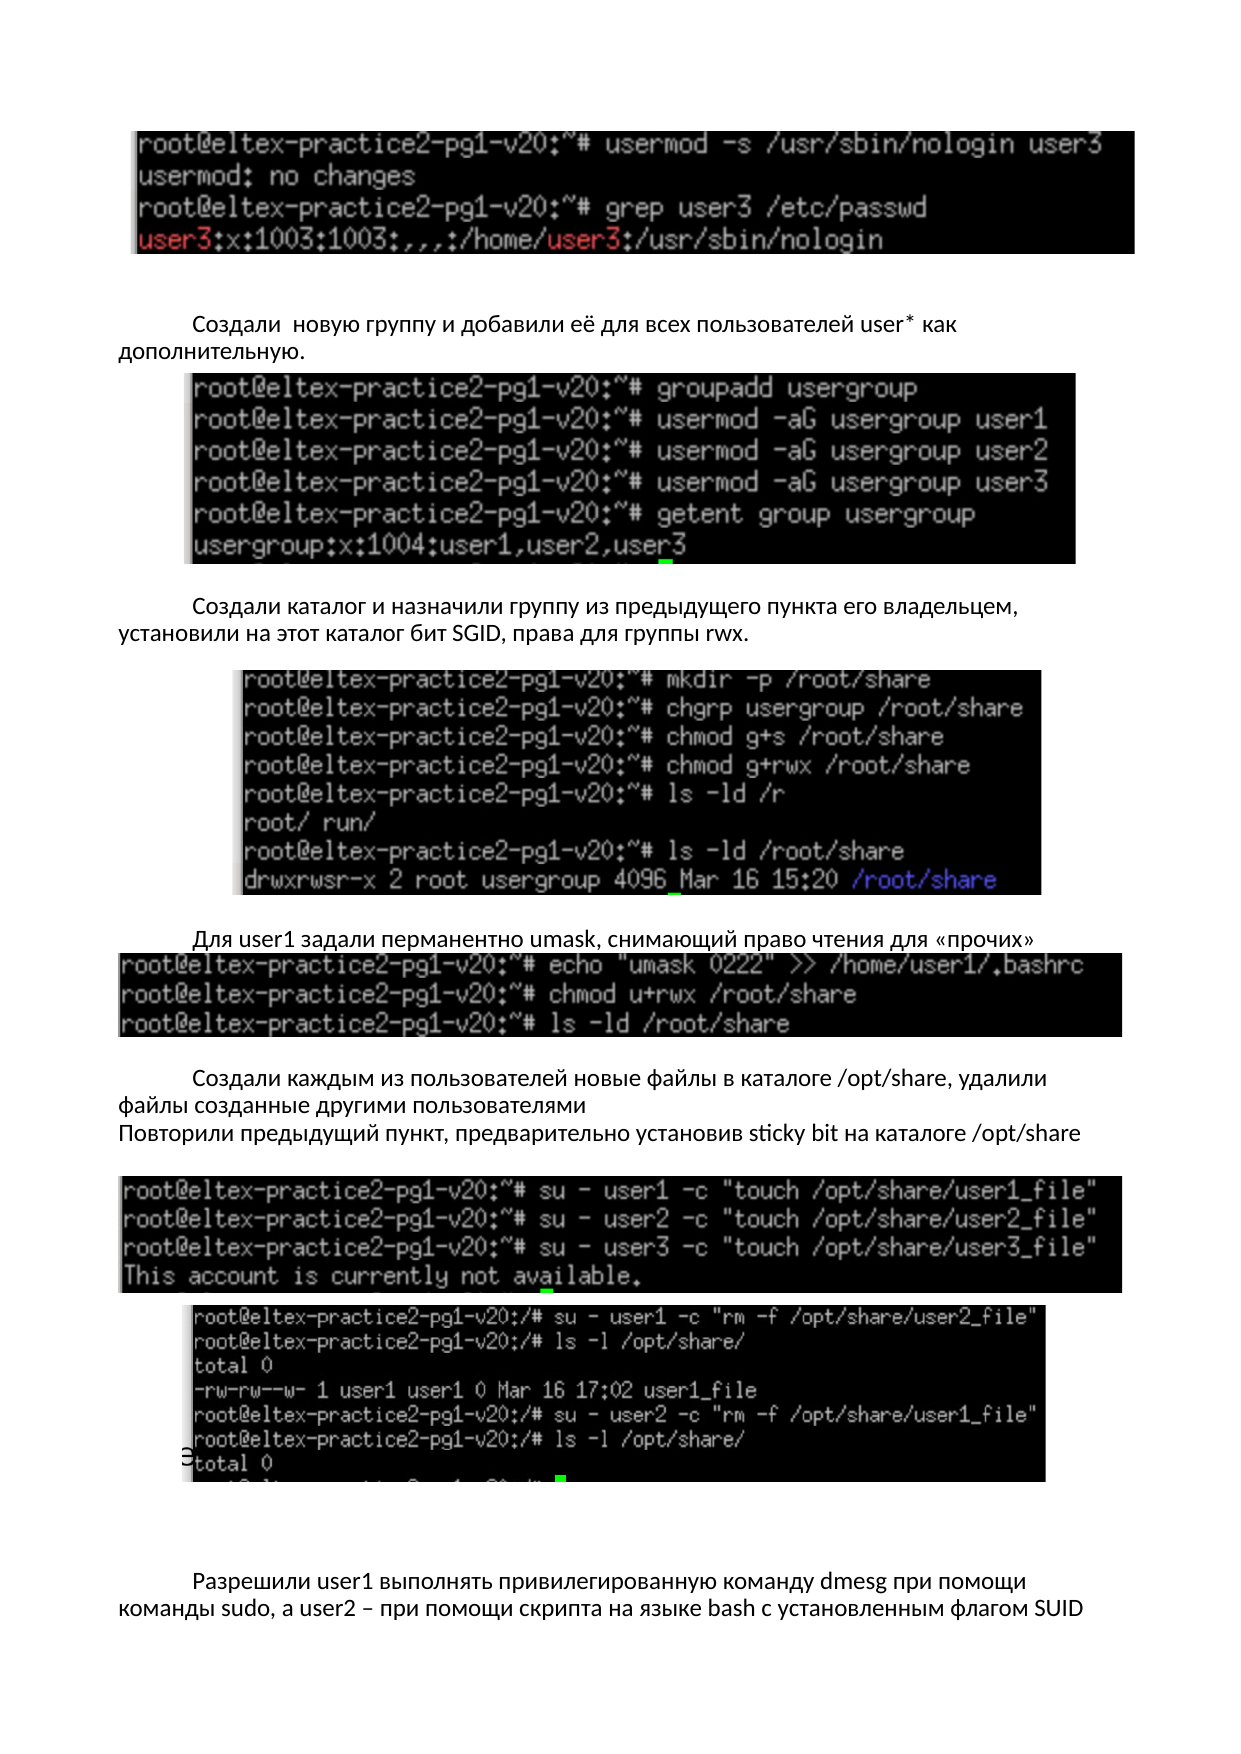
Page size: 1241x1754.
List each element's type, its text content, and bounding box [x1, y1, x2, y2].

text Создали каждым из пользователей новые файлы в каталоге /opt/share, удалили файлы созданные другими пользователями [118, 1065, 1122, 1120]
text Создали каталог и назначили группу из предыдущего пункта его владельцем, установили на этот каталог бит SGID, права для группы rwx. [118, 592, 1122, 647]
text Разрешили user1 выполнять привилегированную команду dmesg при помощи команды sudo, а user2 – при помощи скрипта на языке bash с установленным флагом SUID [118, 1567, 1122, 1622]
text Повторили предыдущий пункт, предварительно установив sticky bit на каталоге /opt/share [118, 1120, 1122, 1147]
picture [130, 131, 1135, 254]
picture [183, 373, 1076, 564]
picture [182, 1305, 1046, 1482]
text Для user1 задали перманентно umask, снимающий право чтения для «прочих» [118, 923, 1122, 953]
picture [118, 1176, 1123, 1293]
picture [118, 953, 1123, 1037]
picture [232, 670, 1042, 895]
text Создали новую группу и добавили её для всех пользователей user* как дополнительную. [118, 311, 1122, 366]
